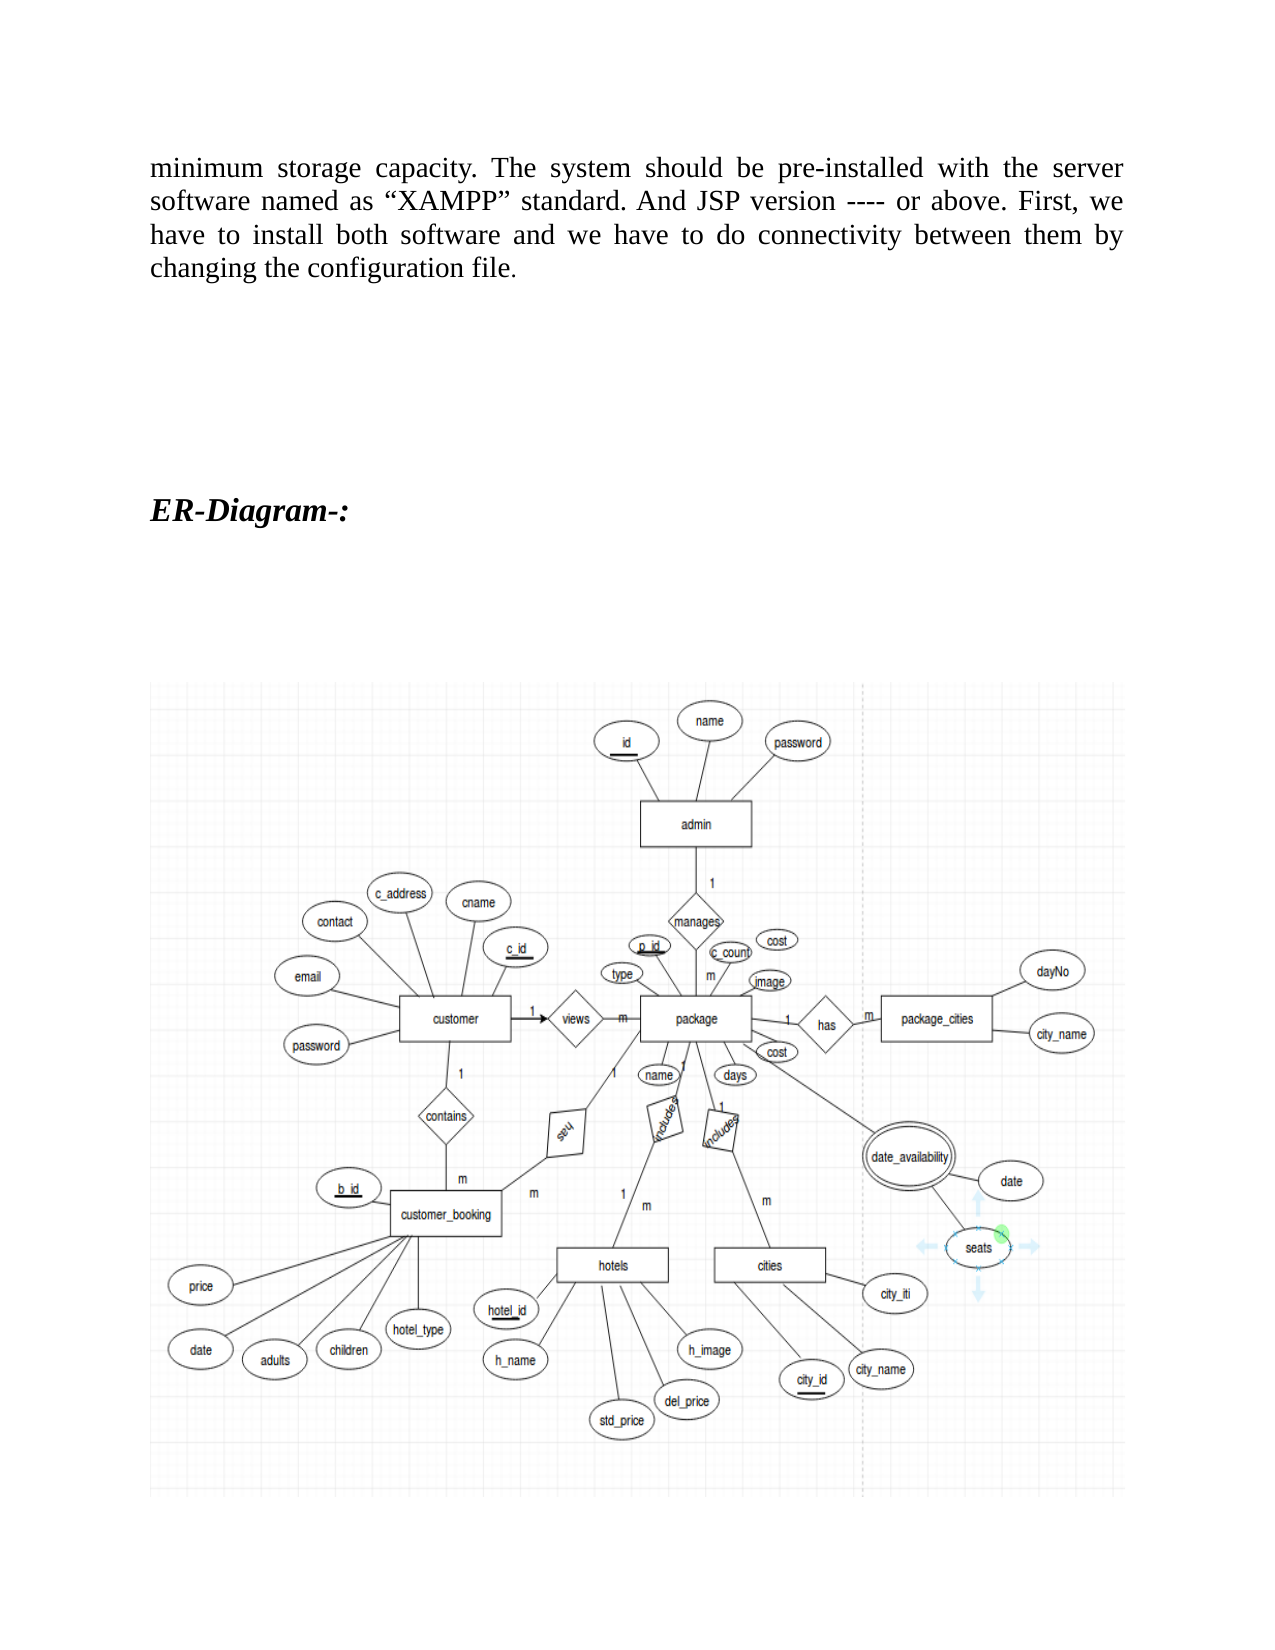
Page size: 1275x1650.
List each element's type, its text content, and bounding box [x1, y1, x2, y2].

text ER-Diagram-: [150, 490, 1125, 529]
text minimum storage capacity. The system should be pre-installed with the server software named as “XAMPP” standard. And JSP version ---- or above. First, we have to install both software and we have to do connectivity between them by changing the configuration file. [150, 150, 1125, 284]
